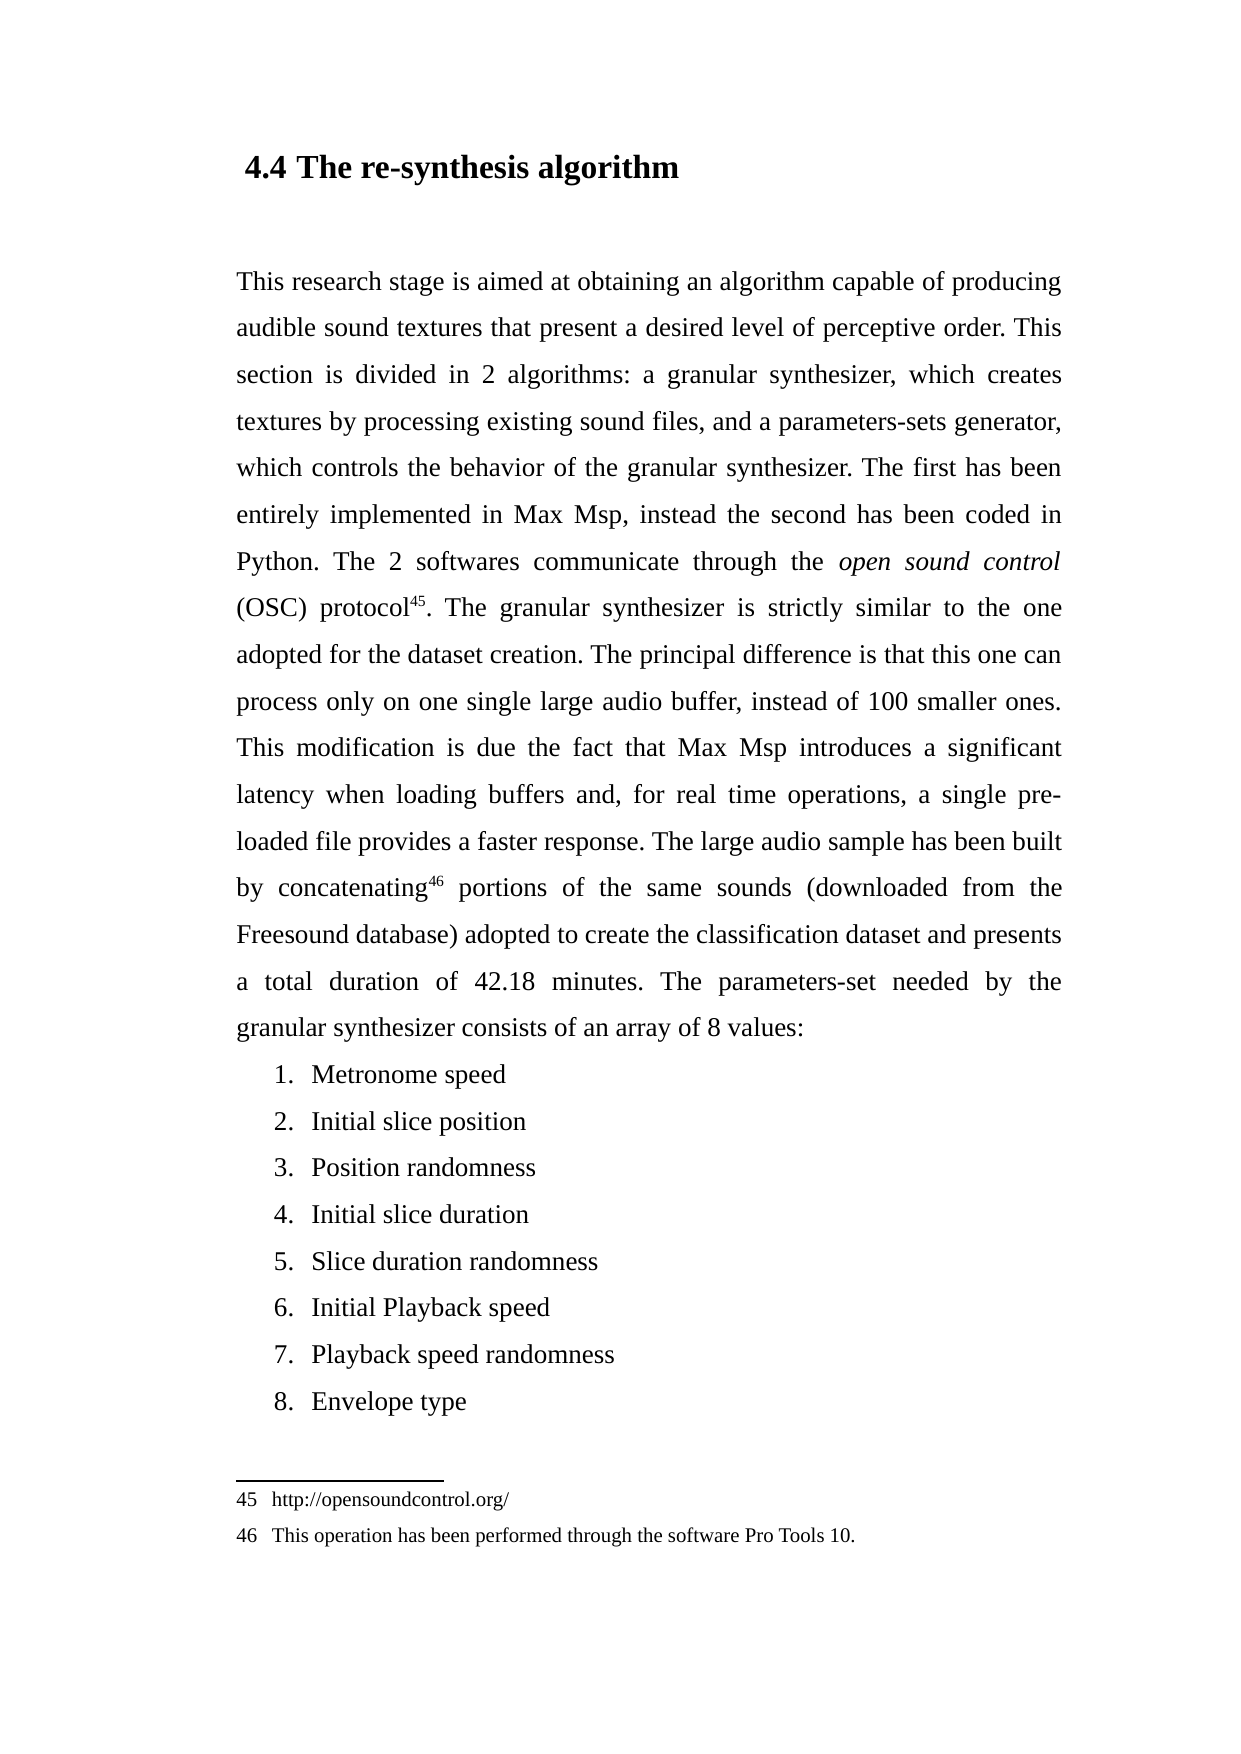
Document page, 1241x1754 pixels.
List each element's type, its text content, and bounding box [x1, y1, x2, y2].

list Initial slice position [274, 1105, 1063, 1136]
list Initial Playback speed [274, 1291, 1063, 1322]
list Playback speed randomness [274, 1338, 1063, 1369]
subtitle The re-synthesis algorithm [236, 148, 1063, 186]
text http://opensoundcontrol.org/ [236, 1487, 1063, 1511]
text This operation has been performed through the software Pro Tools 10. [236, 1523, 1063, 1547]
list Slice duration randomness [274, 1245, 1063, 1276]
text This research stage is aimed at obtaining an algorithm capable of producing audible sound textures that present a desired level of perceptive order. This section is divided in 2 algorithms: a granular synthesizer, which creates textures by processing existing sound files, and a parameters-sets generator, which controls the behavior of the granular synthesizer. The first has been entirely implemented in Max Msp, instead the second has been coded in Python. The 2 softwares communicate through the open sound control (OSC) protocol. The granular synthesizer is strictly similar to the one adopted for the dataset creation. The principal difference is that this one can process only on one single large audio buffer, instead of 100 smaller ones. This modification is due the fact that Max Msp introduces a significant latency when loading buffers and, for real time operations, a single pre-loaded file provides a faster response. The large audio sample has been built by concatenating portions of the same sounds (downloaded from the Freesound database) adopted to create the classification dataset and presents a total duration of 42.18 minutes. The parameters-set needed by the granular synthesizer consists of an array of 8 values: [236, 265, 1063, 1042]
list Initial slice duration [274, 1198, 1063, 1229]
list Metronome speed [274, 1058, 1063, 1089]
list Position randomness [274, 1151, 1063, 1182]
list Envelope type [274, 1385, 1063, 1416]
